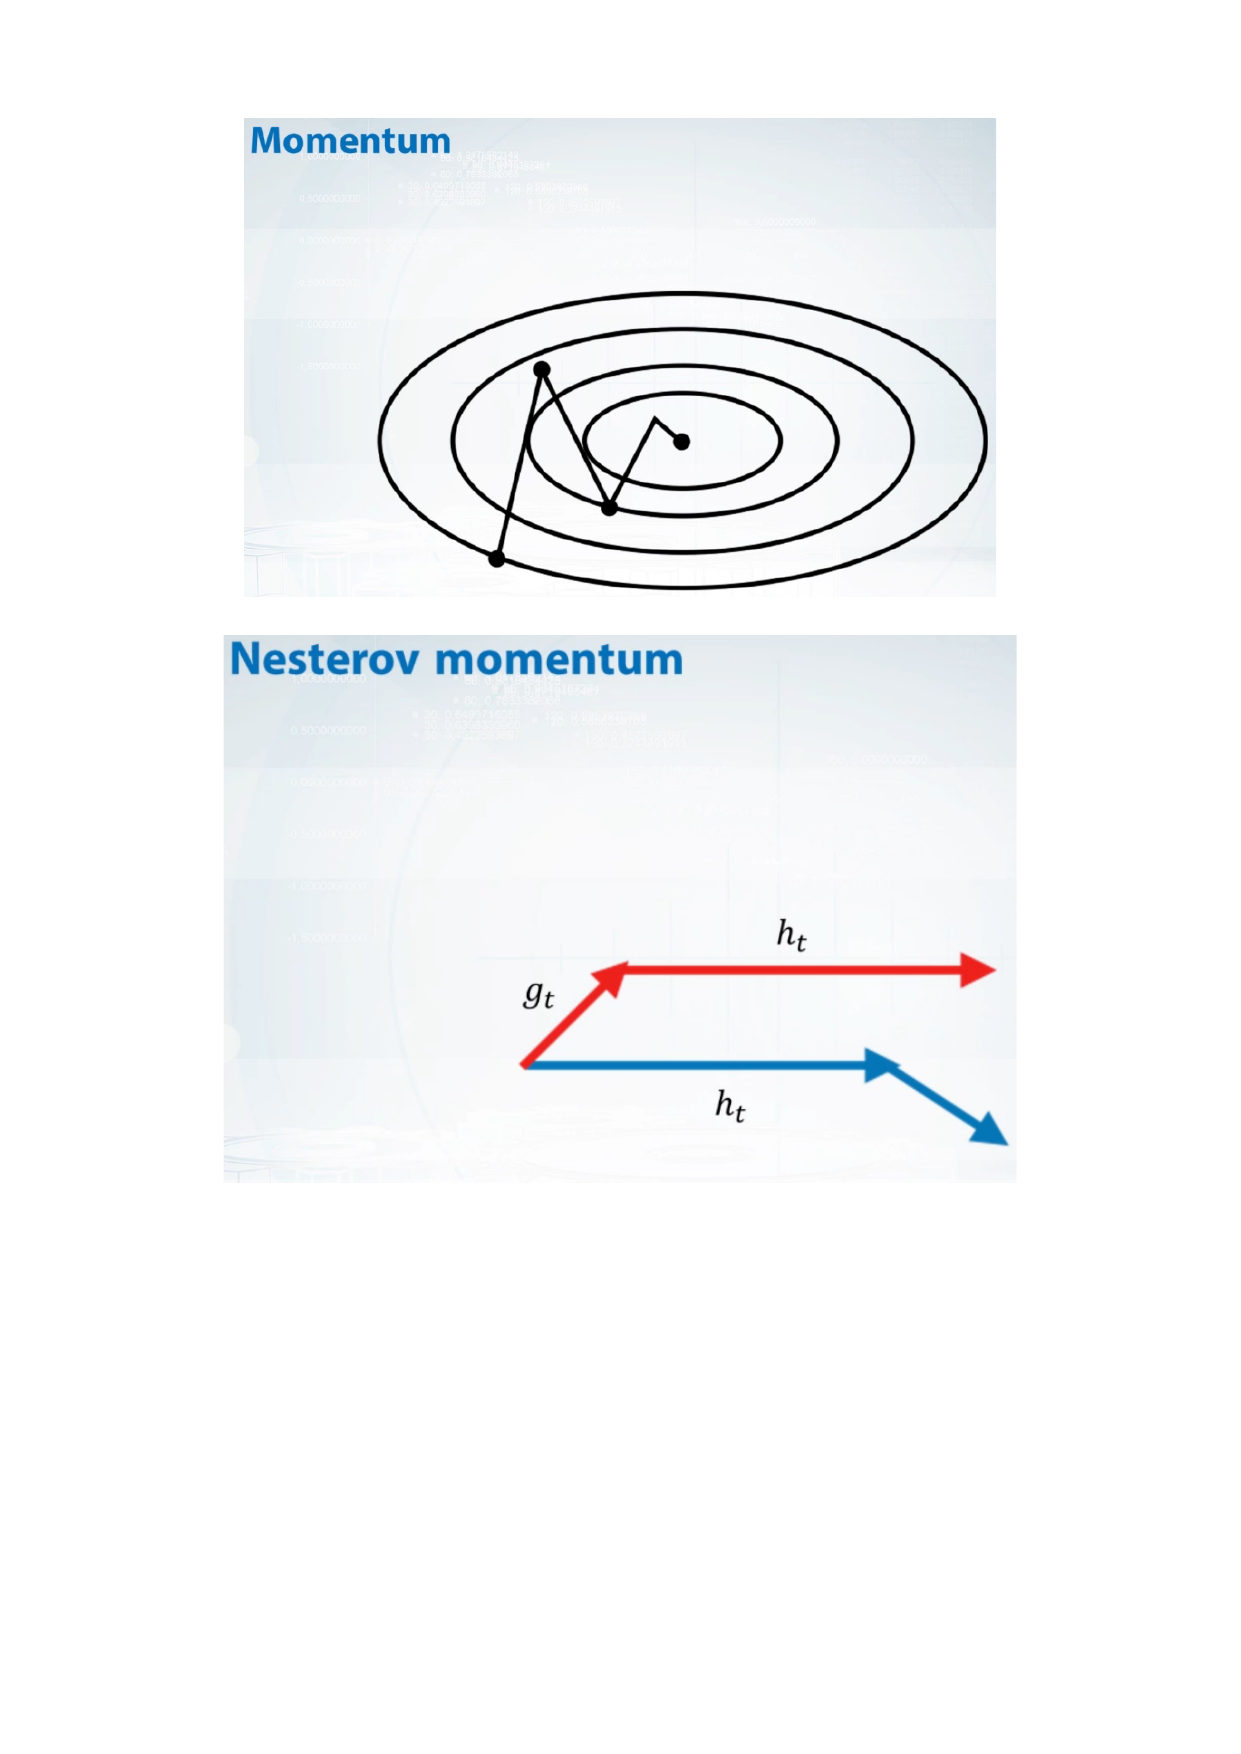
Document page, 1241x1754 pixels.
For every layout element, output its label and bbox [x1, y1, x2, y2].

picture [244, 118, 997, 597]
picture [223, 635, 1017, 1183]
